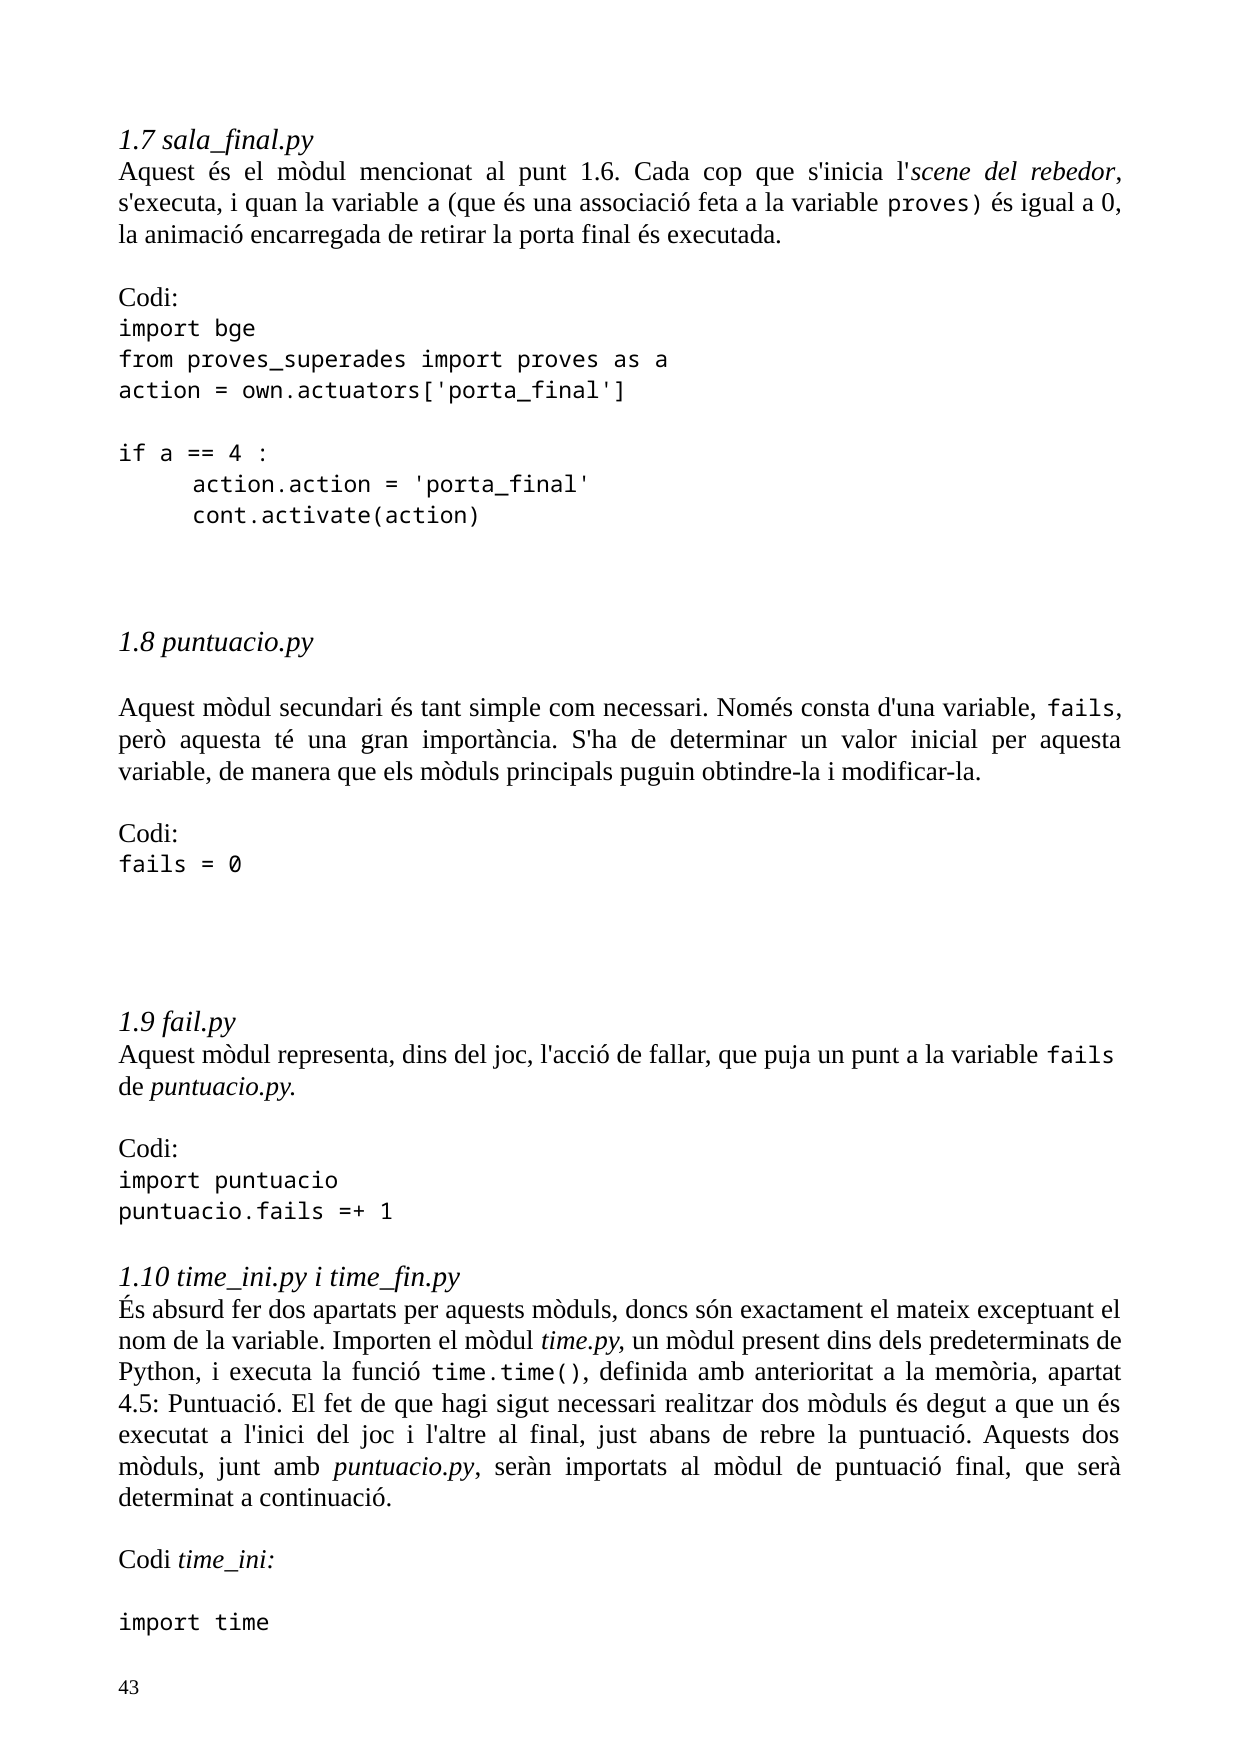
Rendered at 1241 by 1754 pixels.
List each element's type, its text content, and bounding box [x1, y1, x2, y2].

text Codi: [118, 1132, 1122, 1163]
text fails = 0 [118, 848, 1122, 879]
text puntuacio.fails =+ 1 [118, 1195, 1122, 1226]
text import bge [118, 312, 1122, 343]
text Codi: [118, 281, 1122, 312]
text if a == 4 : [118, 437, 1122, 468]
text action = own.actuators['porta_final'] [118, 374, 1122, 406]
text 1.10 time_ini.py i time_fin.py [118, 1259, 1122, 1293]
text Codi: [118, 817, 1122, 848]
text from proves_superades import proves as a [118, 343, 1122, 374]
text cont.activate(action) [118, 499, 1122, 531]
text 1.9 fail.py [118, 1004, 1122, 1038]
text import time [118, 1606, 1122, 1637]
text Codi time_ini: [118, 1543, 1122, 1574]
text action.action = 'porta_final' [118, 468, 1122, 499]
text És absurd fer dos apartats per aquests mòduls, doncs són exactament el mateix exceptuant el nom de la variable. Importen el mòdul time.py, un mòdul present dins dels predeterminats de Python, i executa la funció time.time(), definida amb anterioritat a la memòria, apartat 4.5: Puntuació. El fet de que hagi sigut necessari realitzar dos mòduls és degut a que un és executat a l'inici del joc i l'altre al final, just abans de rebre la puntuació. Aquests dos mòduls, junt amb puntuacio.py, seràn importats al mòdul de puntuació final, que serà determinat a continuació. [118, 1293, 1122, 1512]
text 1.8 puntuacio.py [118, 624, 1122, 658]
text Aquest mòdul representa, dins del joc, l'acció de fallar, que puja un punt a la variable fails de puntuacio.py. [118, 1038, 1122, 1101]
text Aquest mòdul secundari és tant simple com necessari. Només consta d'una variable, fails, però aquesta té una gran importància. S'ha de determinar un valor inicial per aquesta variable, de manera que els mòduls principals puguin obtindre-la i modificar-la. [118, 692, 1122, 786]
text import puntuacio [118, 1163, 1122, 1195]
text Aquest és el mòdul mencionat al punt 1.6. Cada cop que s'inicia l'scene del rebedor, s'executa, i quan la variable a (que és una associació feta a la variable proves) és igual a 0, la animació encarregada de retirar la porta final és executada. [118, 155, 1122, 250]
text 1.7 sala_final.py [118, 122, 1122, 155]
